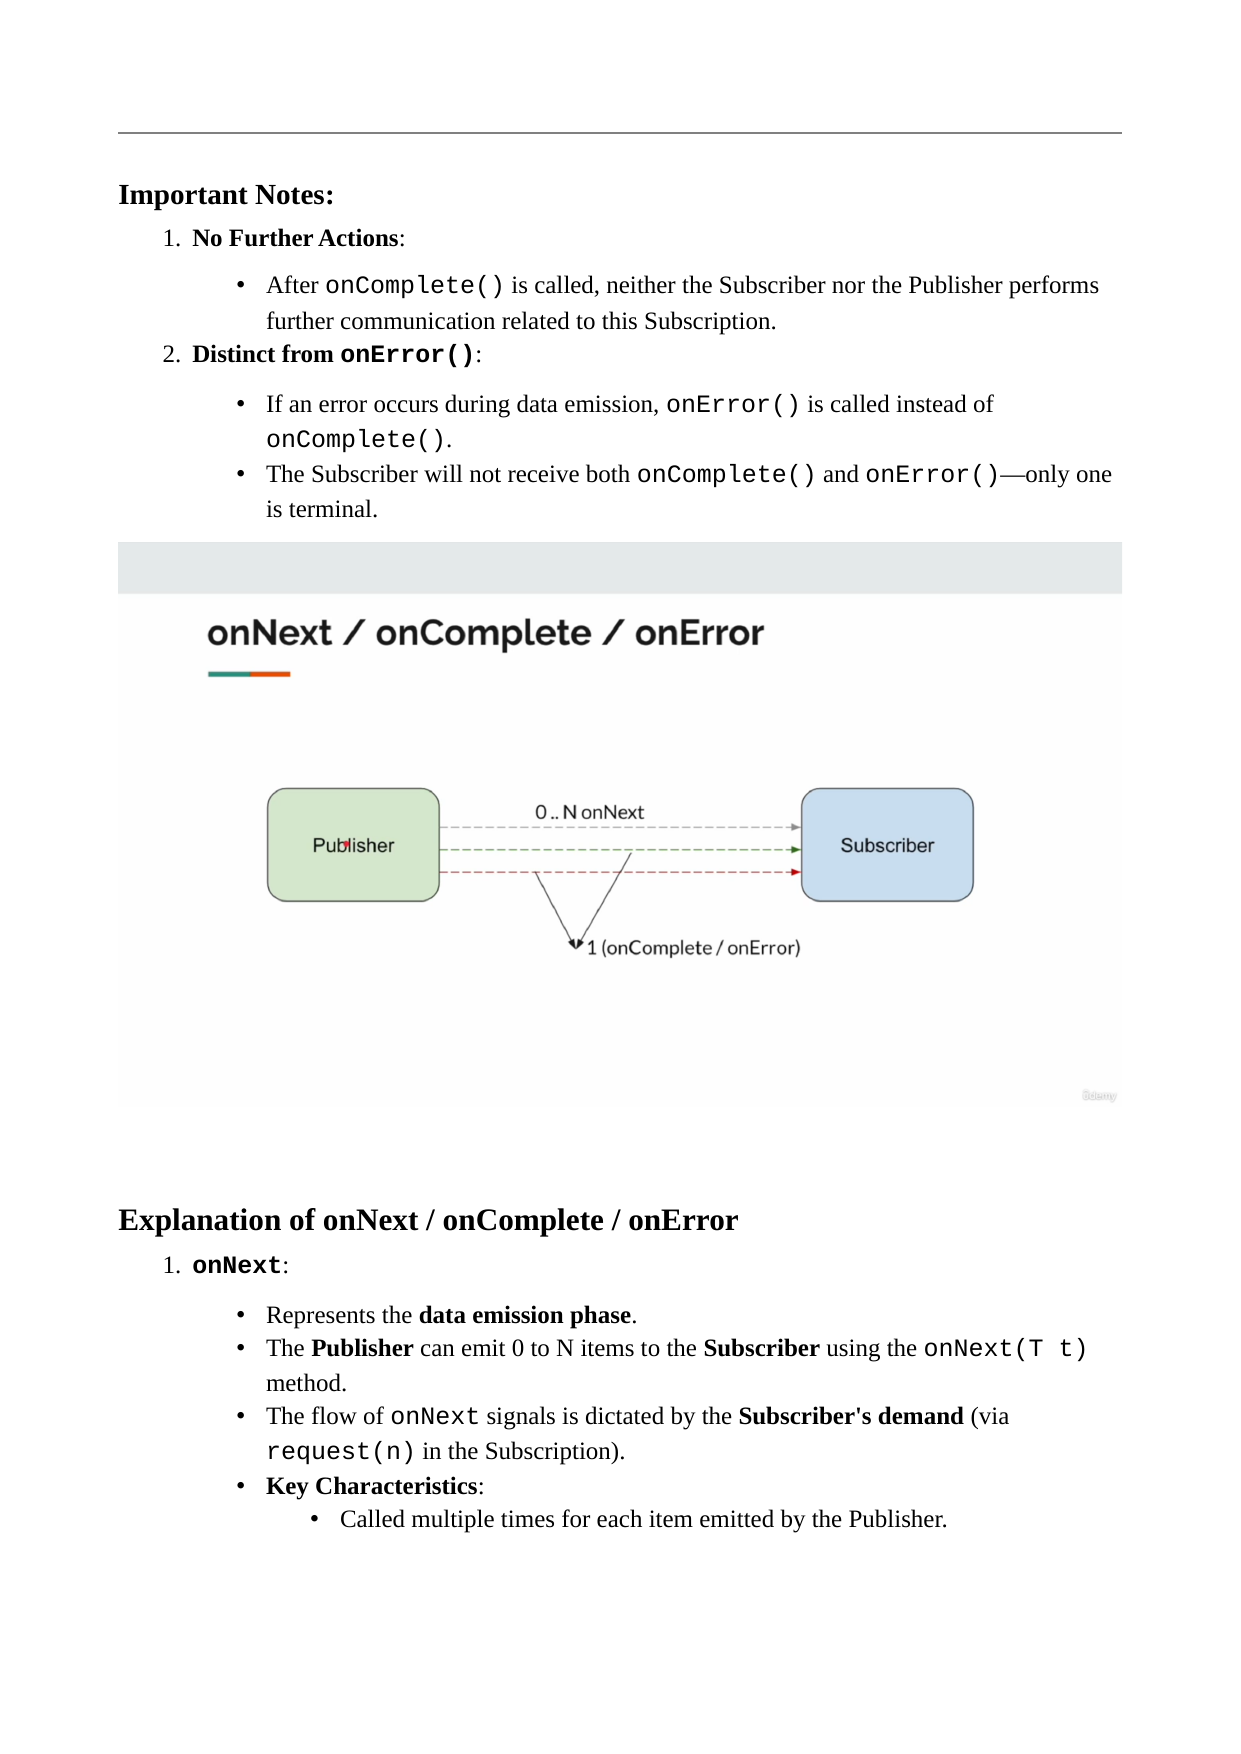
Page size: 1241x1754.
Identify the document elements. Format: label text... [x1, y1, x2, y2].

subtitle Important Notes: [118, 177, 1122, 211]
list Represents the data emission phase. [236, 1300, 1122, 1328]
list Called multiple times for each item emitted by the Publisher. [310, 1504, 1122, 1533]
list onNext: [162, 1250, 1122, 1281]
list No Further Actions: [162, 223, 1122, 252]
list After onComplete() is called, neither the Subscriber nor the Publisher performs further communication related to this Subscription. [236, 271, 1122, 334]
list The Subscriber will not receive both onComplete() and onError()—only one is terminal. [236, 459, 1122, 523]
subtitle Explanation of onNext / onComplete / onError [118, 1201, 1122, 1237]
list If an error occurs during data emission, onError() is called instead of onComplete(). [236, 389, 1122, 455]
picture [118, 542, 1123, 1107]
list Distinct from onError(): [162, 339, 1122, 369]
list The flow of onNext signals is dictated by the Subscriber's demand (via request(n) in the Subscription). [236, 1401, 1122, 1467]
list The Publisher can emit 0 to N items to the Subscriber using the onNext(T t) method. [236, 1333, 1122, 1397]
list Key Characteristics: [236, 1471, 1122, 1500]
